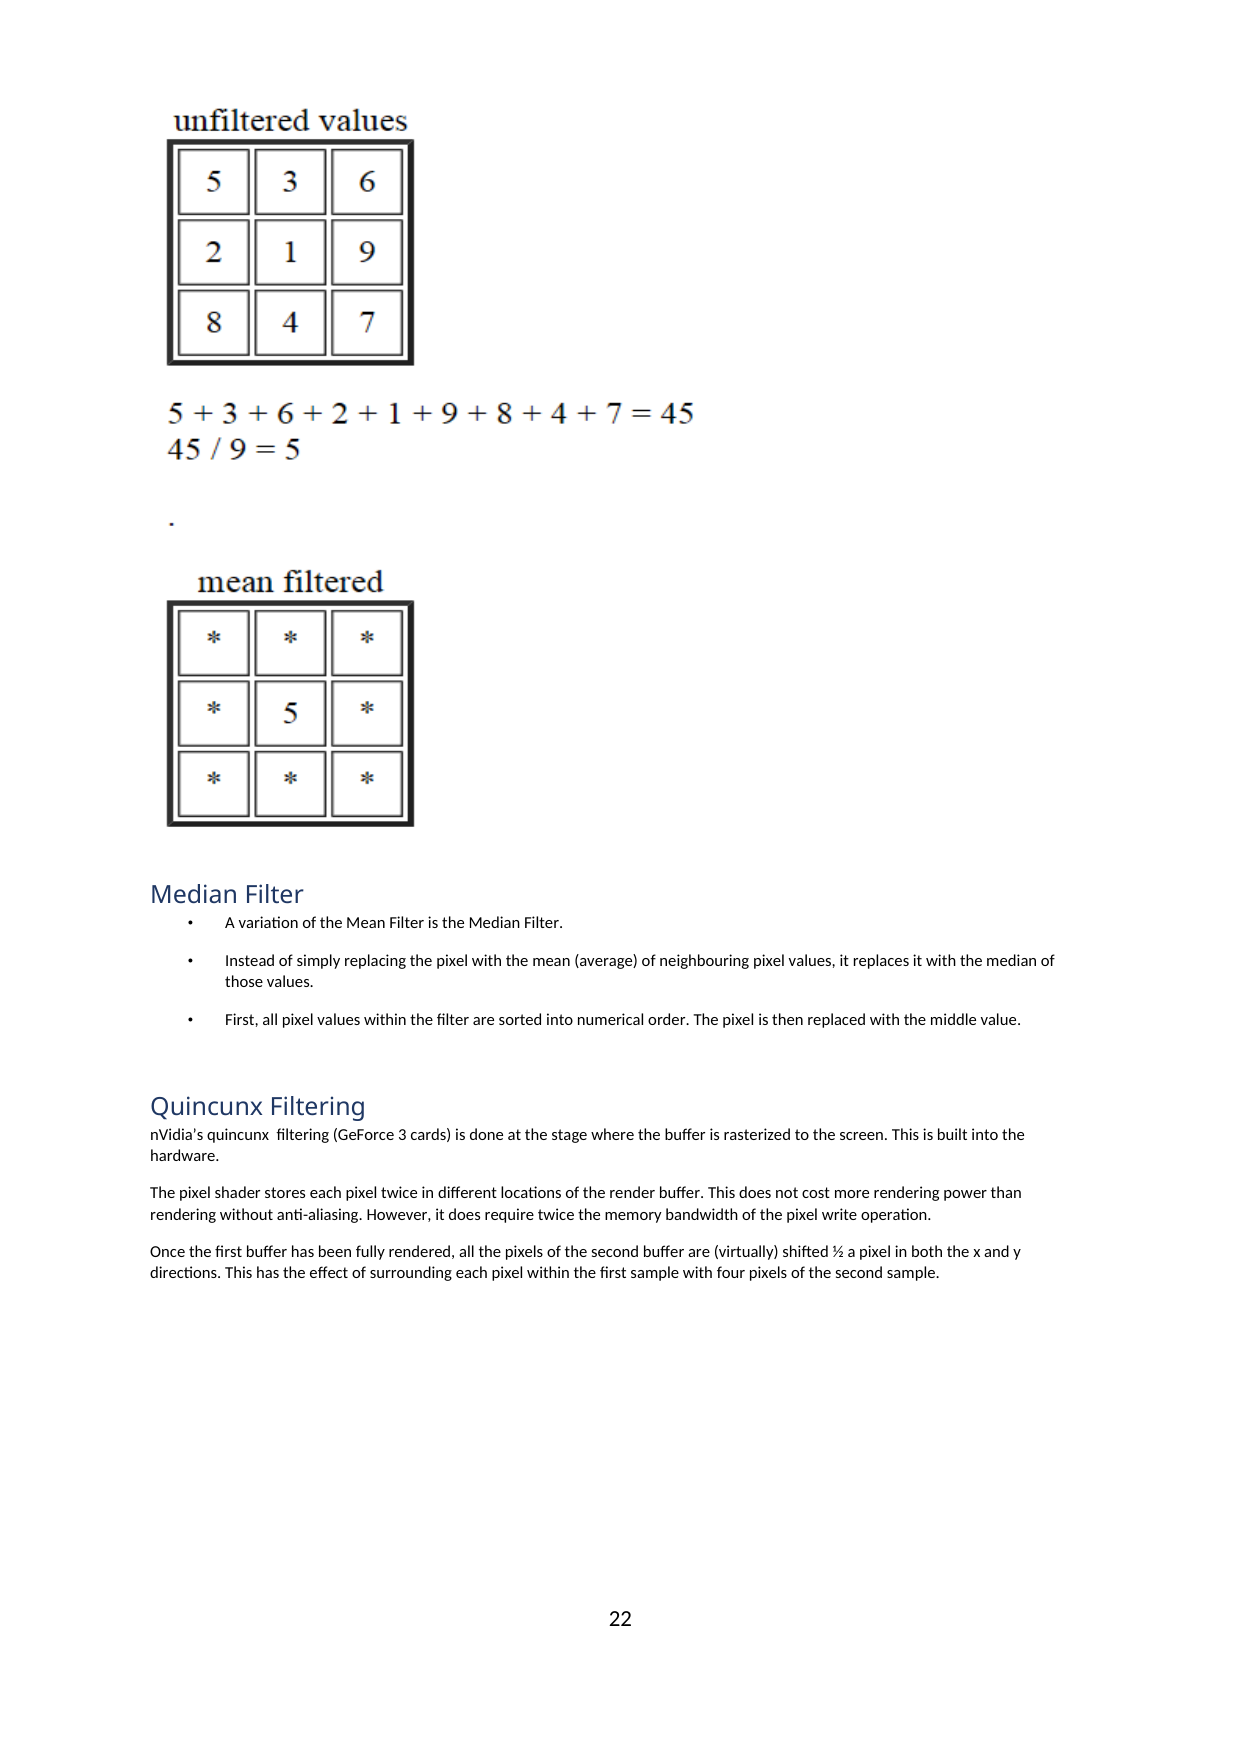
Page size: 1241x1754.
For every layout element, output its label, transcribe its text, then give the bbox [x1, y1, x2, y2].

list Instead of simply replacing the pixel with the mean (average) of neighbouring pixel values, it replaces it with the median of those values. [187, 950, 1090, 992]
subtitle Median Filter [150, 877, 1090, 911]
text nVidia’s quincunx filtering (GeForce 3 cards) is done at the stage where the buffer is rasterized to the screen. This is built into the hardware. [150, 1124, 1090, 1165]
subtitle Quincunx Filtering [150, 1088, 1090, 1123]
list First, all pixel values within the filter are sorted into numerical order. The pixel is then replaced with the middle value. [187, 1009, 1090, 1029]
text The pixel shader stores each pixel twice in different locations of the render buffer. This does not cost more rendering power than rendering without anti-aliasing. However, it does require twice the memory bandwidth of the pixel write operation. [150, 1183, 1090, 1224]
text Once the first buffer has been fully rendered, all the pixels of the second buffer are (virtually) shifted ½ a pixel in both the x and y directions. This has the effect of surrounding each pixel within the first sample with four pixels of the second sample. [150, 1241, 1090, 1283]
list A variation of the Mean Filter is the Median Filter. [187, 912, 1090, 933]
